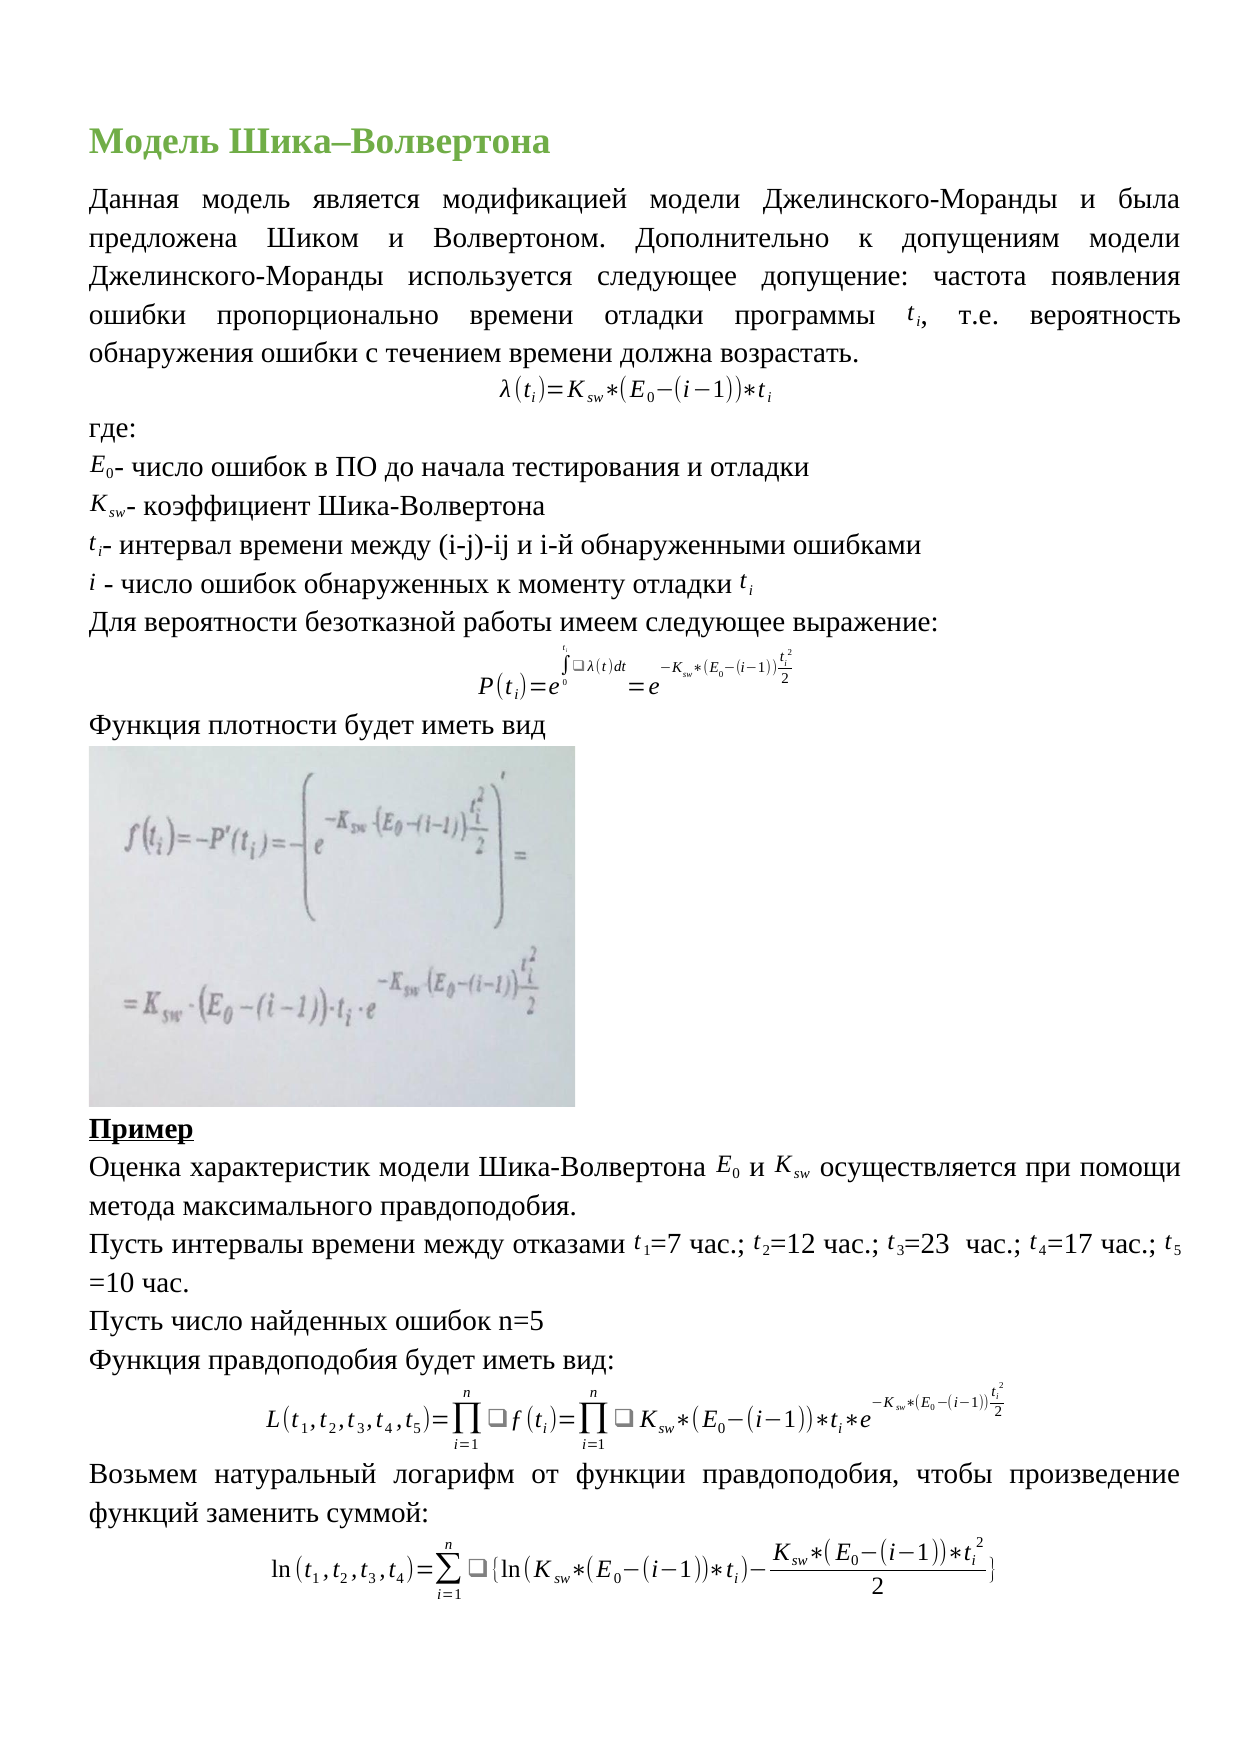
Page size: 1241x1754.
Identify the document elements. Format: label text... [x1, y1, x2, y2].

picture [88, 746, 575, 1107]
text Пусть интервалы времени между отказами =7 час.; =12 час.; =23 час.; =17 час.; =10 час. [89, 1226, 1181, 1298]
text Оценка характеристик модели Шика-Волвертона и осуществляется при помощи метода максимального правдоподобия. [89, 1149, 1181, 1221]
text - число ошибок обнаруженных к моменту отладки [89, 566, 1181, 599]
text Пусть число найденных ошибок n=5 [89, 1303, 1181, 1337]
text Для вероятности безотказной работы имеем следующее выражение: [89, 604, 1181, 638]
text где: [89, 410, 1181, 444]
text Функция плотности будет иметь вид [89, 707, 1181, 741]
text - число ошибок в ПО до начала тестирования и отладки [89, 449, 1181, 483]
text Функция правдоподобия будет иметь вид: [89, 1342, 1181, 1376]
text Данная модель является модификацией модели Джелинского-Моранды и была предложена Шиком и Волвертоном. Дополнительно к допущениям модели Джелинского-Моранды используется следующее допущение: частота появления ошибки пропорционально времени отладки программы , т.е. вероятность обнаружения ошибки с течением времени должна возрастать. [89, 181, 1181, 369]
text Модель Шика–Волвертона [89, 118, 1181, 161]
text Возьмем натуральный логарифм от функции правдоподобия, чтобы произведение функций заменить суммой: [89, 1457, 1181, 1529]
text Пример [89, 1111, 1181, 1144]
text - коэффициент Шика-Волвертона [89, 488, 1181, 522]
text - интервал времени между (i-j)-ij и i-й обнаруженными ошибками [89, 527, 1181, 561]
